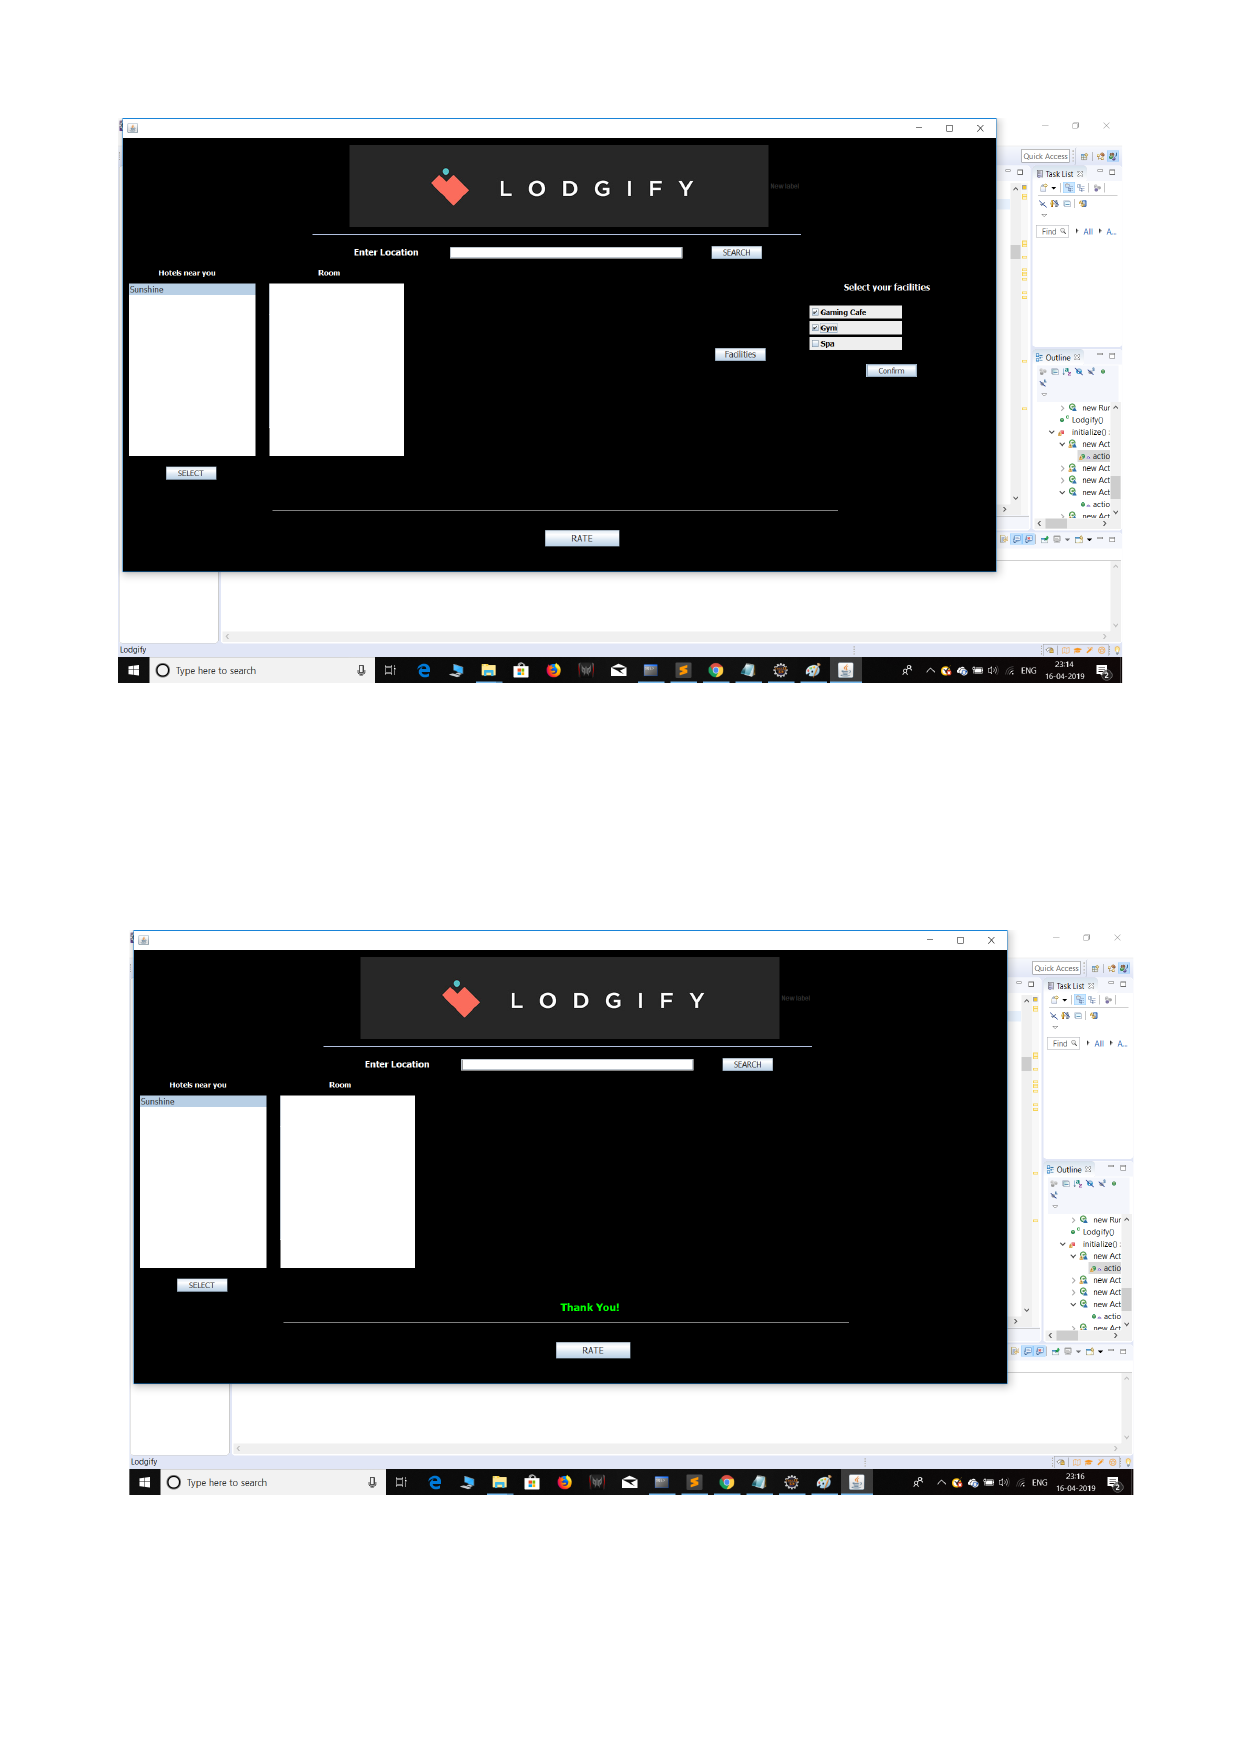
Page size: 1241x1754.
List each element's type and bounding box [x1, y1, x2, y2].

picture [129, 930, 1134, 1495]
picture [118, 118, 1123, 683]
